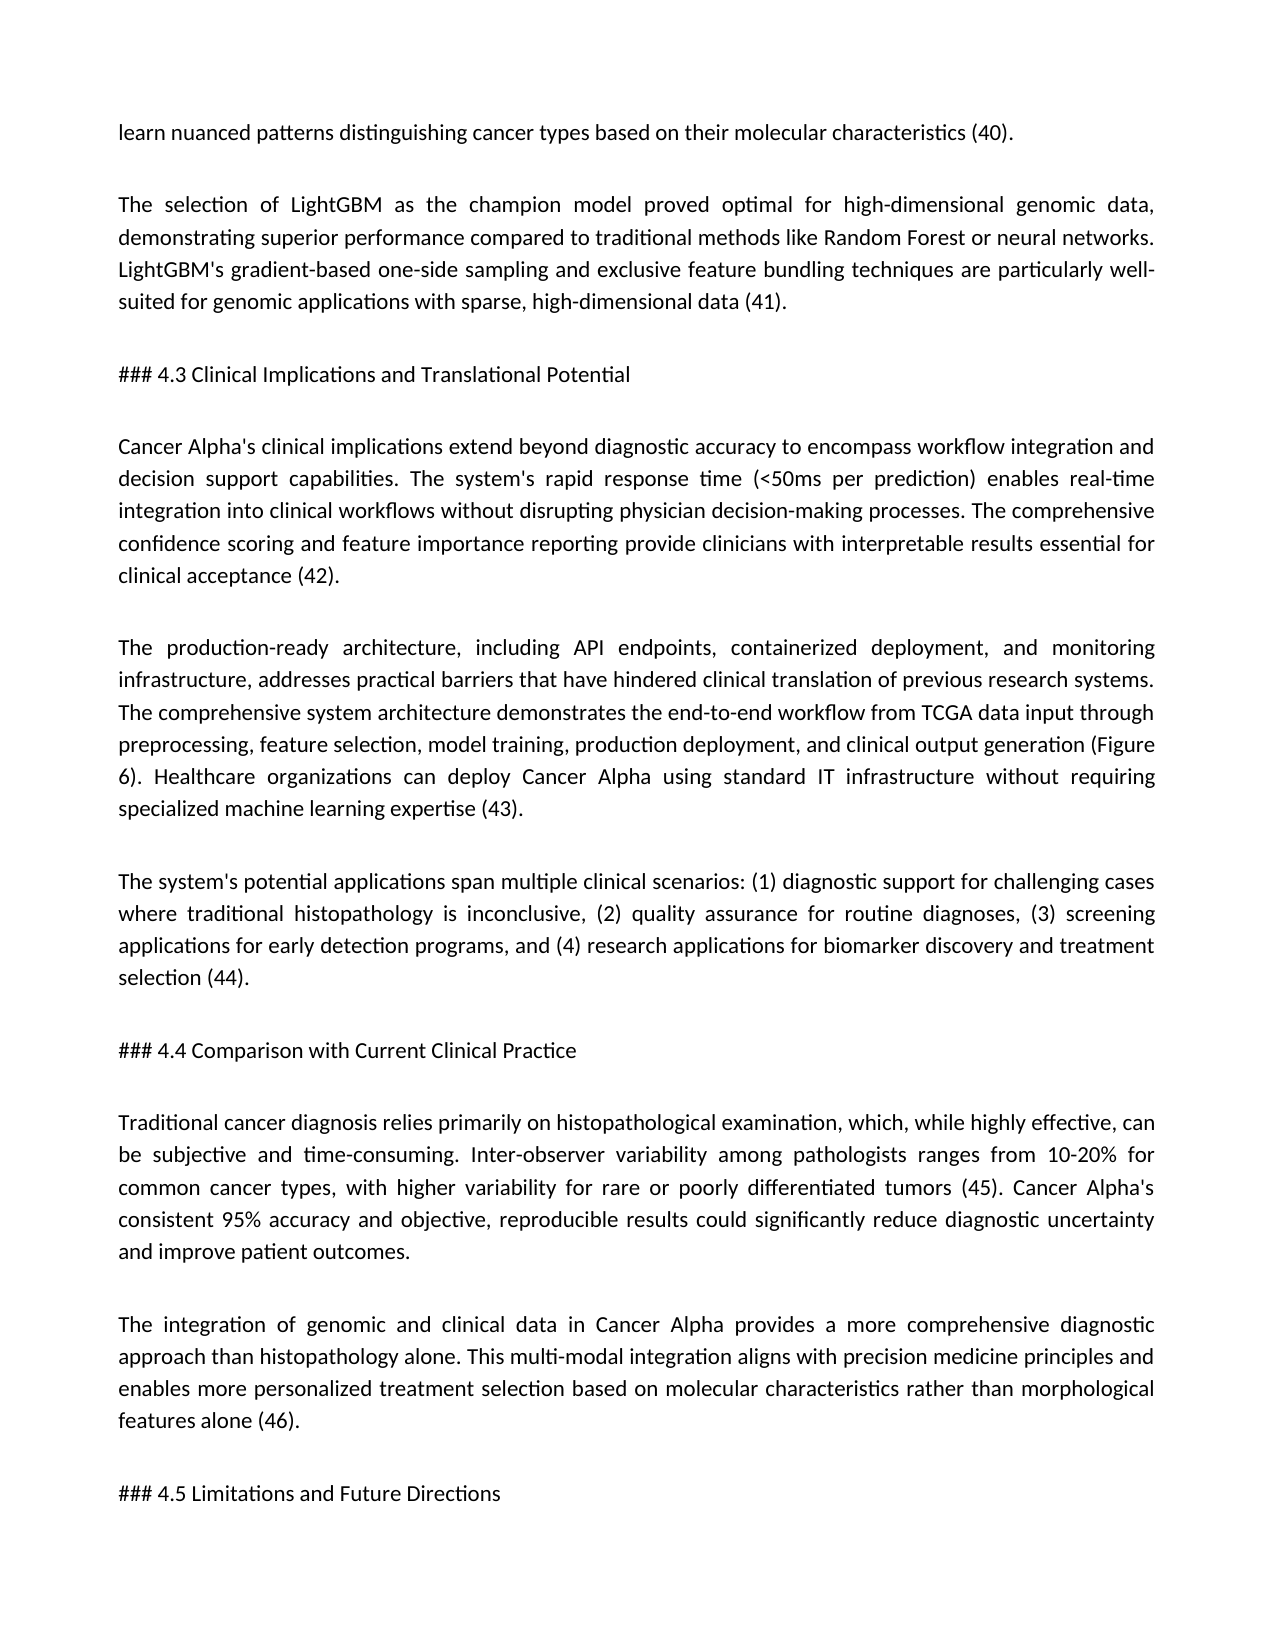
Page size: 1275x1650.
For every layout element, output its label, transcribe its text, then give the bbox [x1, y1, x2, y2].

text learn nuanced patterns distinguishing cancer types based on their molecular characteristics (40). [118, 118, 1157, 146]
text Traditional cancer diagnosis relies primarily on histopathological examination, which, while highly effective, can be subjective and time-consuming. Inter-observer variability among pathologists ranges from 10-20% for common cancer types, with higher variability for rare or poorly differentiated tumors (45). Cancer Alpha's consistent 95% accuracy and objective, reproducible results could significantly reduce diagnostic uncertainty and improve patient outcomes. [118, 1108, 1157, 1265]
text ### 4.4 Comparison with Current Clinical Practice [118, 1036, 1157, 1064]
text The production-ready architecture, including API endpoints, containerized deployment, and monitoring infrastructure, addresses practical barriers that have hindered clinical translation of previous research systems. The comprehensive system architecture demonstrates the end-to-end workflow from TCGA data input through preprocessing, feature selection, model training, production deployment, and clinical output generation (Figure 6). Healthcare organizations can deploy Cancer Alpha using standard IT infrastructure without requiring specialized machine learning expertise (43). [118, 633, 1157, 822]
text ### 4.3 Clinical Implications and Translational Potential [118, 360, 1157, 388]
text ### 4.5 Limitations and Future Directions [118, 1479, 1157, 1507]
text Cancer Alpha's clinical implications extend beyond diagnostic accuracy to encompass workflow integration and decision support capabilities. The system's rapid response time (<50ms per prediction) enables real-time integration into clinical workflows without disrupting physician decision-making processes. The comprehensive confidence scoring and feature importance reporting provide clinicians with interpretable results essential for clinical acceptance (42). [118, 432, 1157, 589]
text The system's potential applications span multiple clinical scenarios: (1) diagnostic support for challenging cases where traditional histopathology is inconclusive, (2) quality assurance for routine diagnoses, (3) screening applications for early detection programs, and (4) research applications for biomarker discovery and treatment selection (44). [118, 867, 1157, 991]
text The selection of LightGBM as the champion model proved optimal for high-dimensional genomic data, demonstrating superior performance compared to traditional methods like Random Forest or neural networks. LightGBM's gradient-based one-side sampling and exclusive feature bundling techniques are particularly well-suited for genomic applications with sparse, high-dimensional data (41). [118, 191, 1157, 315]
text The integration of genomic and clinical data in Cancer Alpha provides a more comprehensive diagnostic approach than histopathology alone. This multi-modal integration aligns with precision medicine principles and enables more personalized treatment selection based on molecular characteristics rather than morphological features alone (46). [118, 1310, 1157, 1434]
